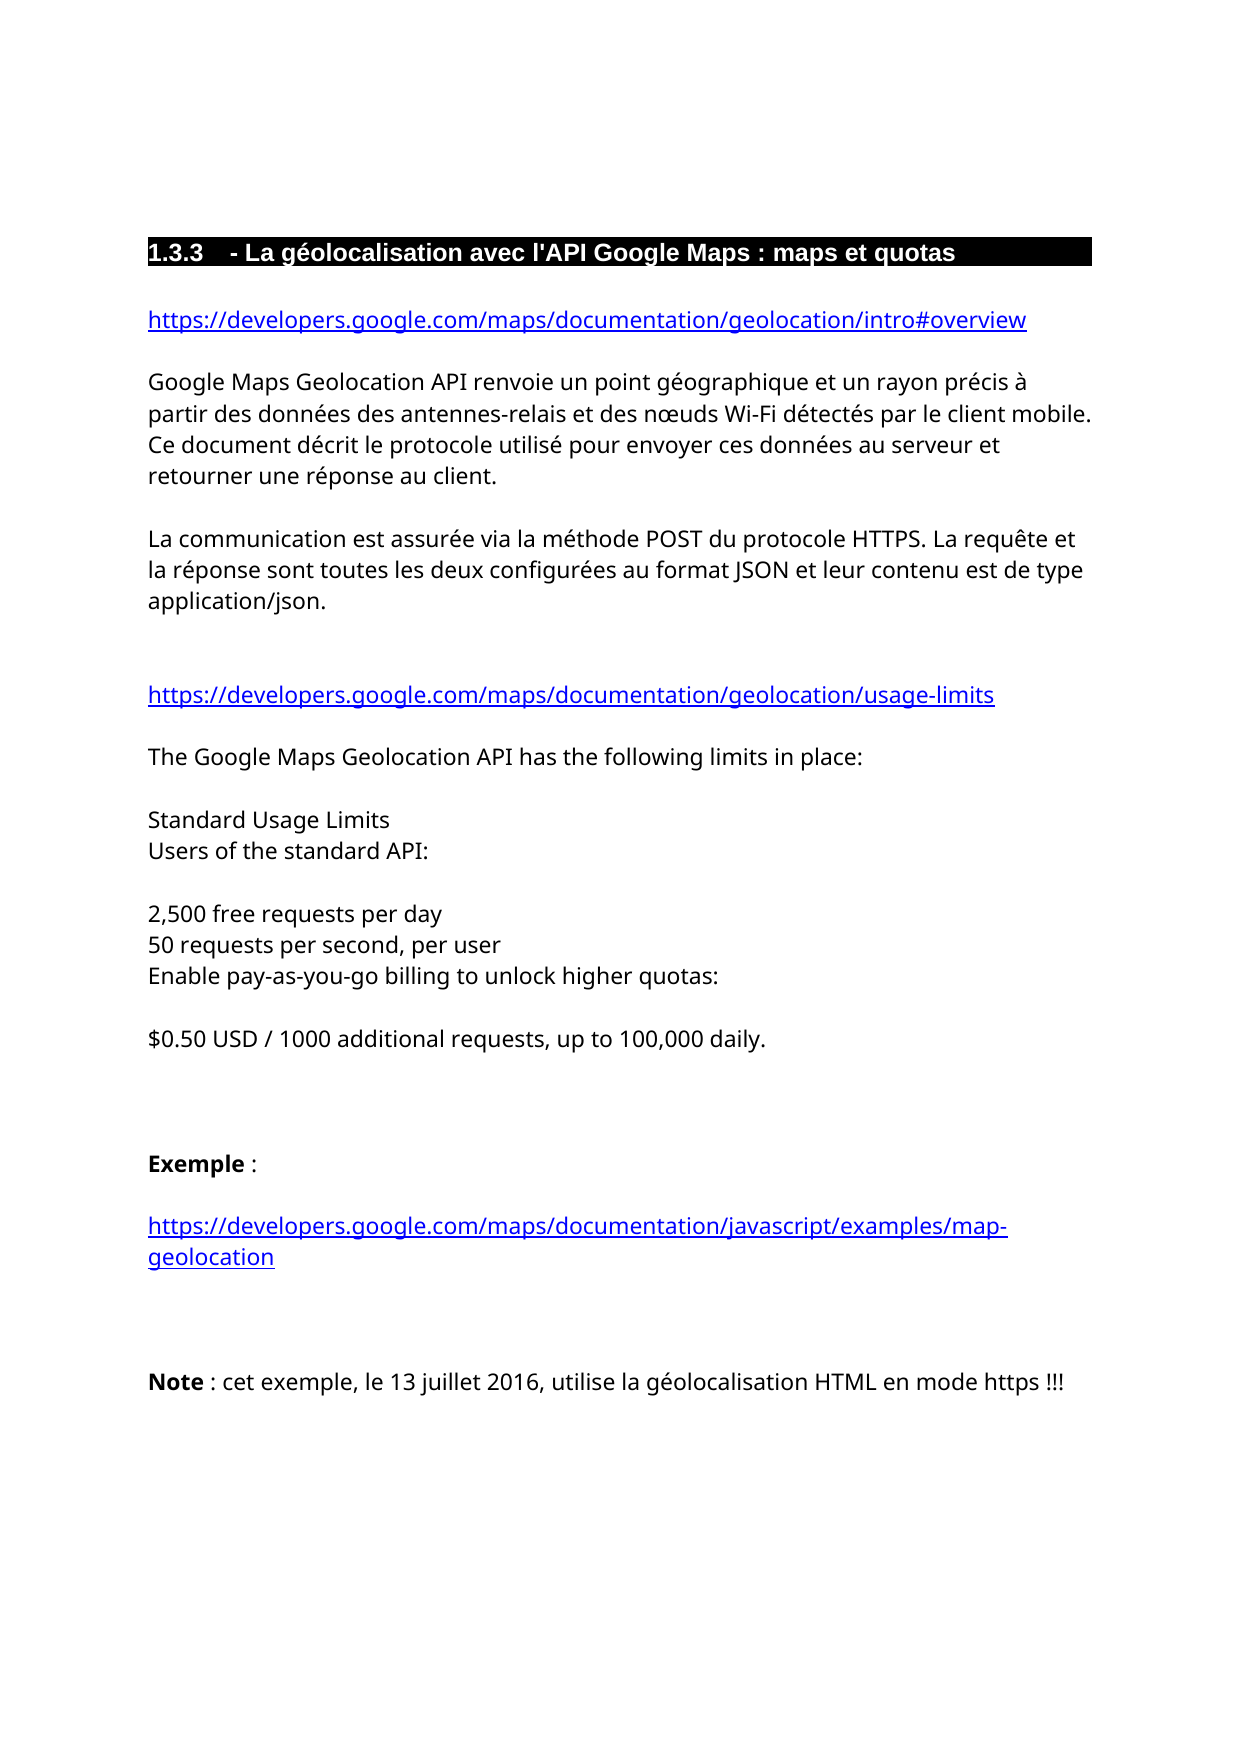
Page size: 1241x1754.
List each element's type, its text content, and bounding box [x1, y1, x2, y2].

text The Google Maps Geolocation API has the following limits in place: [148, 741, 1092, 772]
text Users of the standard API: [148, 835, 1092, 866]
text Exemple : [148, 1147, 1092, 1179]
text Note : cet exemple, le 13 juillet 2016, utilise la géolocalisation HTML en mode https !!! [148, 1366, 1092, 1397]
text 50 requests per second, per user [148, 929, 1092, 960]
text $0.50 USD / 1000 additional requests, up to 100,000 daily. [148, 1022, 1092, 1054]
subtitle - La géolocalisation avec l'API Google Maps : maps et quotas [148, 237, 1092, 266]
text https://developers.google.com/maps/documentation/geolocation/usage-limits [148, 679, 1092, 710]
text https://developers.google.com/maps/documentation/javascript/examples/map-geolocation [148, 1210, 1092, 1272]
text Google Maps Geolocation API renvoie un point géographique et un rayon précis à partir des données des antennes-relais et des nœuds Wi-Fi détectés par le client mobile. Ce document décrit le protocole utilisé pour envoyer ces données au serveur et retourner une réponse au client. [148, 366, 1092, 491]
text https://developers.google.com/maps/documentation/geolocation/intro#overview [148, 304, 1092, 335]
text Standard Usage Limits [148, 804, 1092, 835]
text Enable pay-as-you-go billing to unlock higher quotas: [148, 960, 1092, 991]
text La communication est assurée via la méthode POST du protocole HTTPS. La requête et la réponse sont toutes les deux configurées au format JSON et leur contenu est de type application/json. [148, 522, 1092, 616]
text 2,500 free requests per day [148, 897, 1092, 929]
